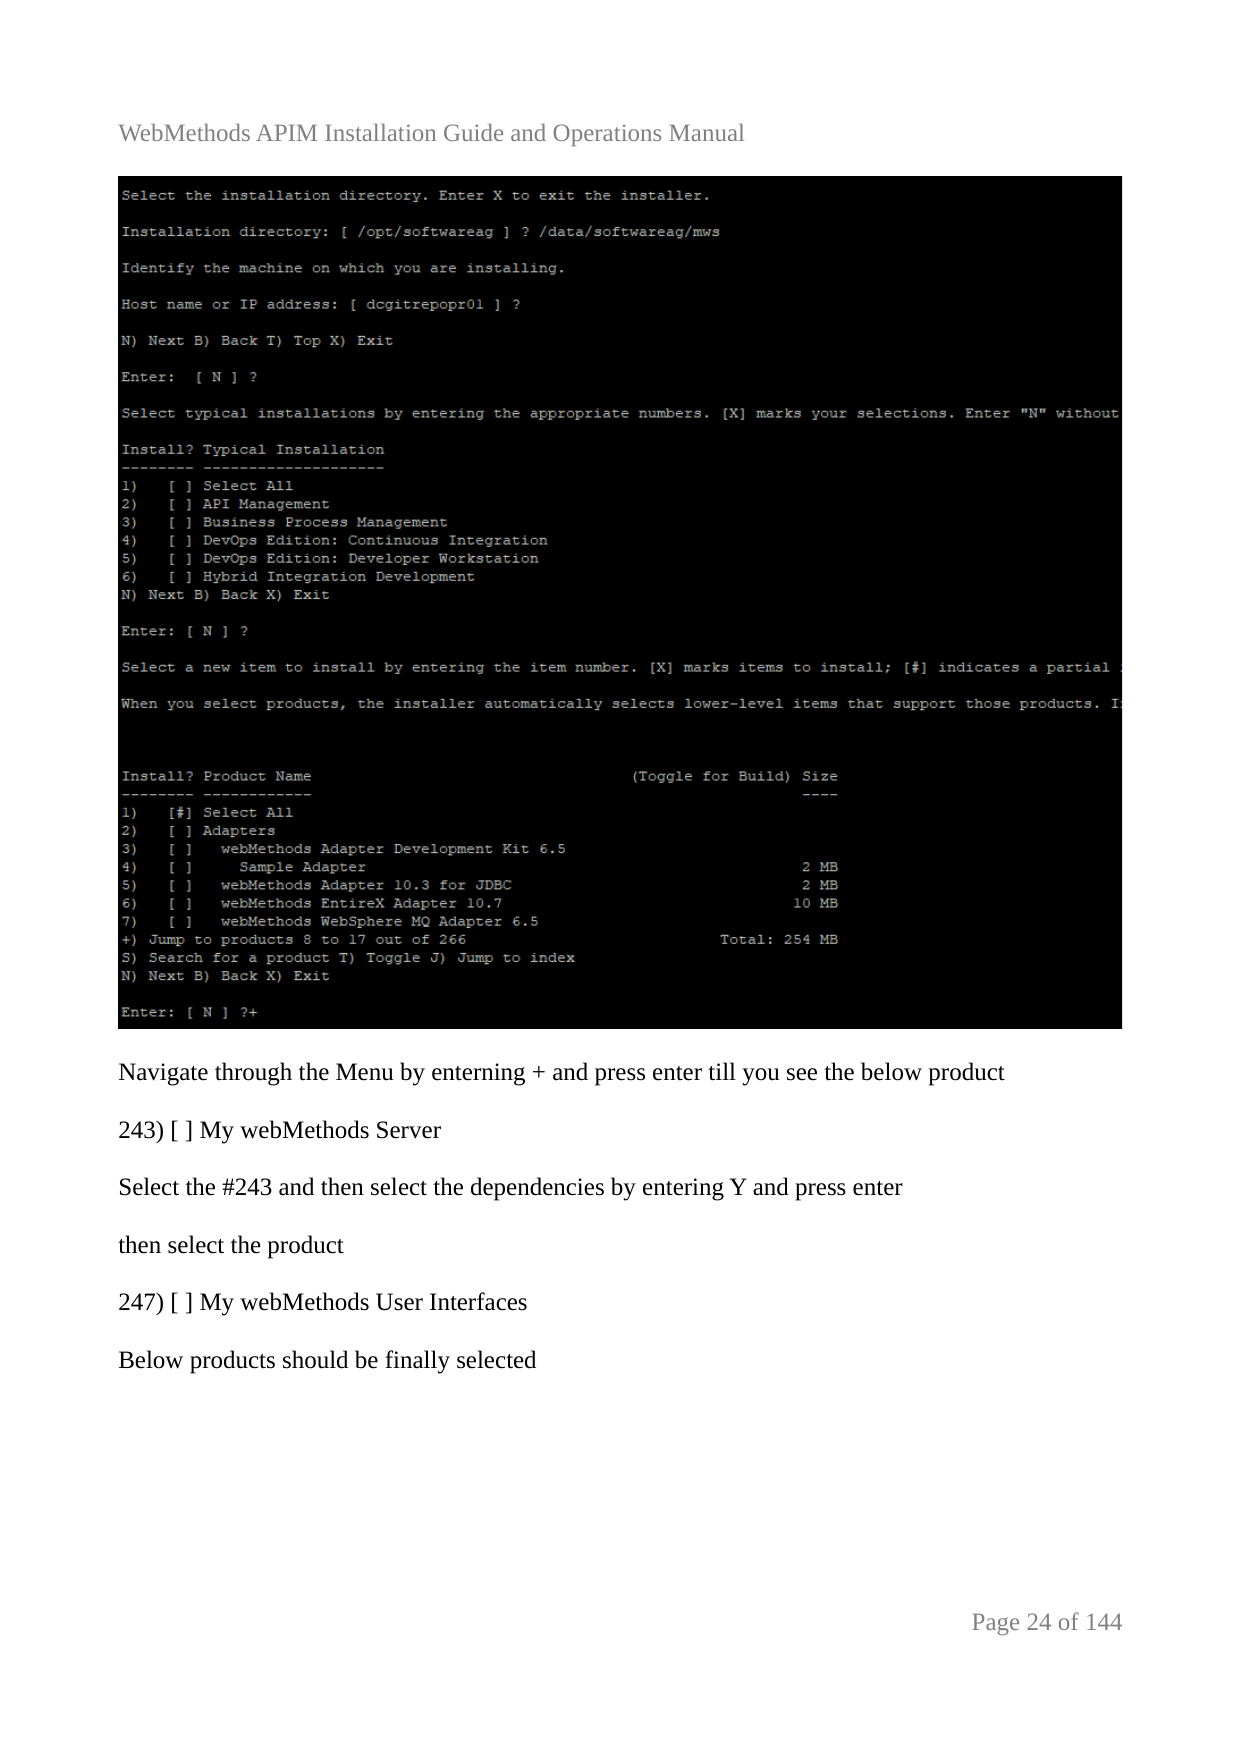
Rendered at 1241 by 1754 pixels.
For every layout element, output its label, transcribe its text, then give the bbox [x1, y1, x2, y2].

text 247) [ ] My webMethods User Interfaces [118, 1287, 1122, 1316]
picture [118, 176, 1123, 1029]
text Navigate through the Menu by enterning + and press enter till you see the below product [118, 1057, 1122, 1086]
text Select the #243 and then select the dependencies by entering Y and press enter [118, 1172, 1122, 1201]
text then select the product [118, 1230, 1122, 1258]
text 243) [ ] My webMethods Server [118, 1115, 1122, 1143]
text Below products should be finally selected [118, 1345, 1122, 1373]
